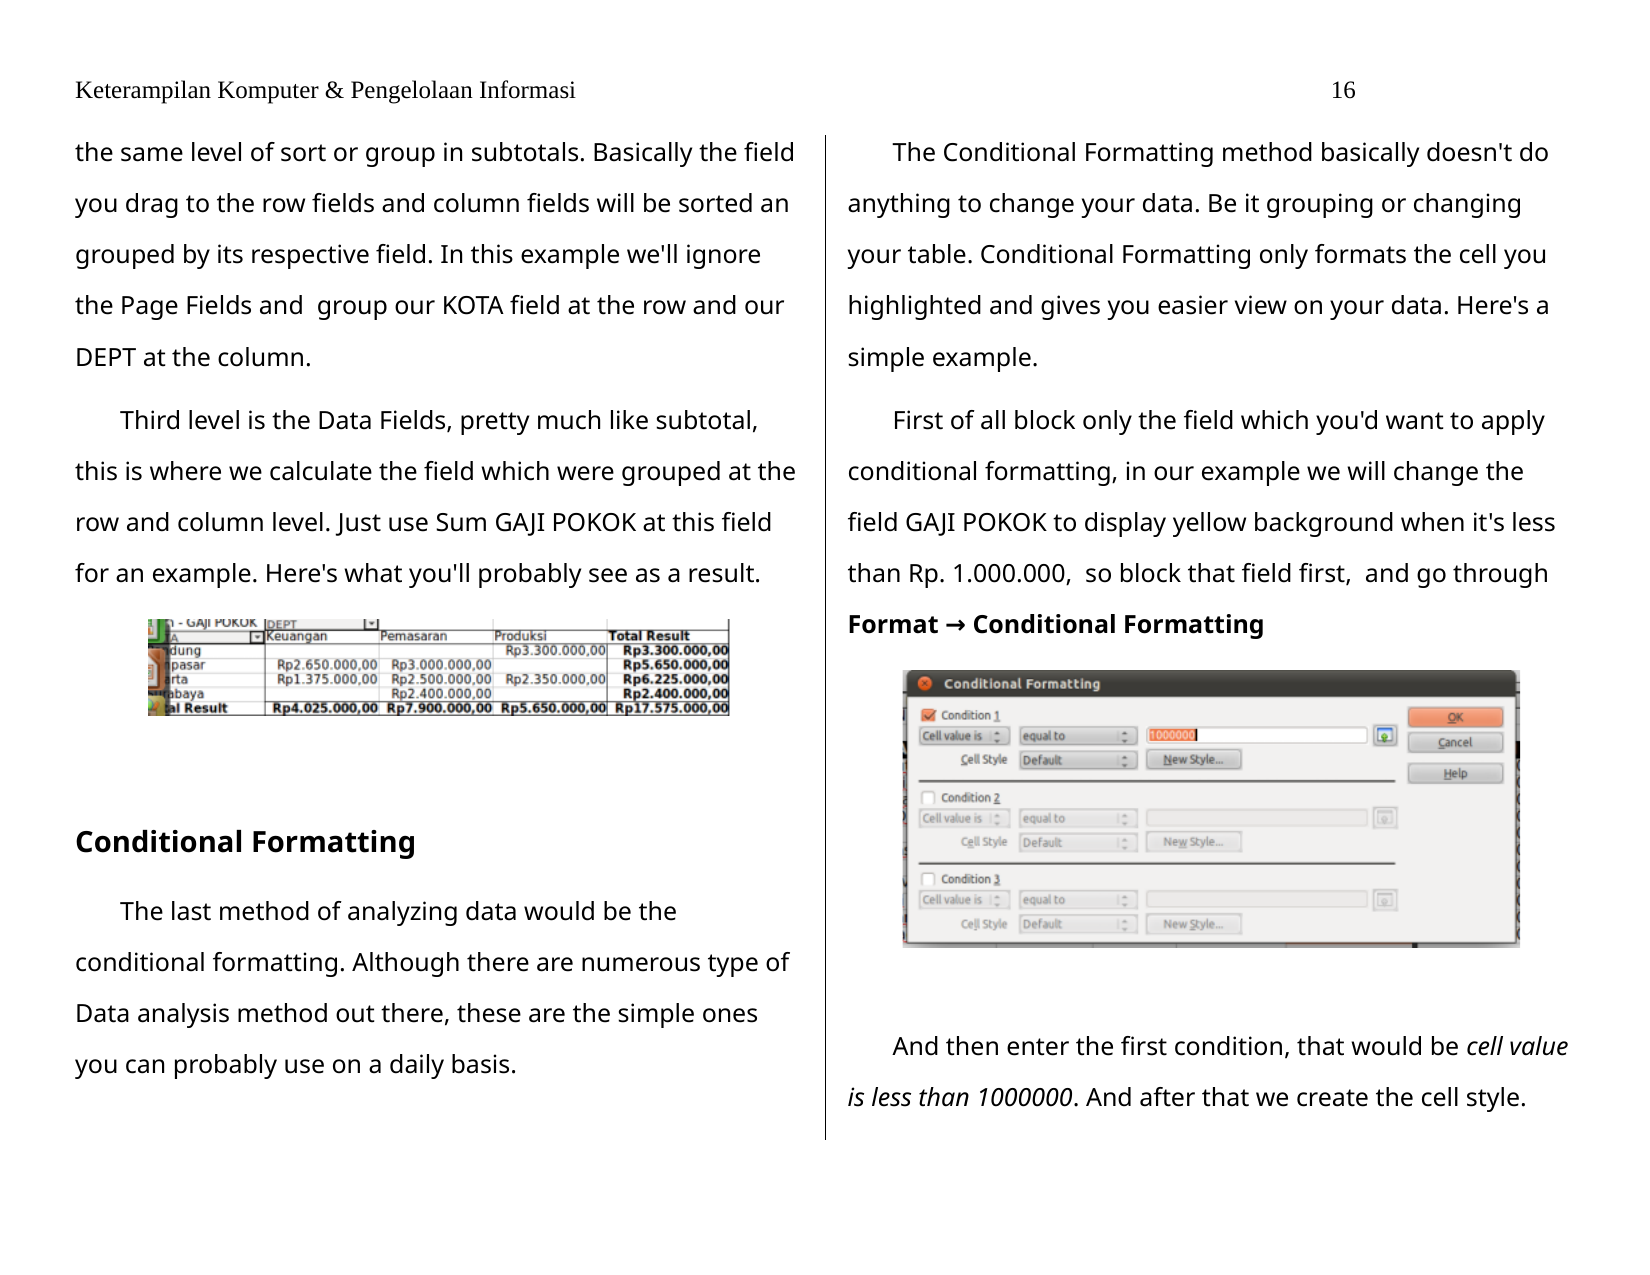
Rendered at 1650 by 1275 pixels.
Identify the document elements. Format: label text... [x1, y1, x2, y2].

picture [148, 619, 730, 716]
text First of all block only the field which you'd want to apply conditional formatting, in our example we will change the field GAJI POKOK to display yellow background when it's less than Rp. 1.000.000, so block that field first, and go through Format → Conditional Formatting [847, 403, 1575, 641]
picture [902, 670, 1521, 948]
text Third level is the Data Fields, pretty much like subtotal, this is where we calculate the field which were grouped at the row and column level. Just use Sum GAJI POKOK at this field for an example. Here's what you'll probably see as a result. [75, 403, 802, 590]
text the same level of sort or group in subtotals. Basically the field you drag to the row fields and column fields will be sorted an grouped by its respective field. In this example we'll ignore the Page Fields and group our KOTA field at the row and our DEPT at the column. [75, 135, 802, 373]
subtitle Conditional Formatting [75, 821, 802, 861]
text The Conditional Formatting method basically doesn't do anything to change your data. Be it grouping or changing your table. Conditional Formatting only formats the cell you highlighted and gives you easier view on your data. Here's a simple example. [847, 135, 1575, 373]
text And then enter the first condition, that would be cell value is less than 1000000. And after that we create the cell style. [847, 1028, 1575, 1113]
text The last method of analyzing data would be the conditional formatting. Although there are numerous type of Data analysis method out there, these are the simple ones you can probably use on a daily basis. [75, 893, 802, 1081]
